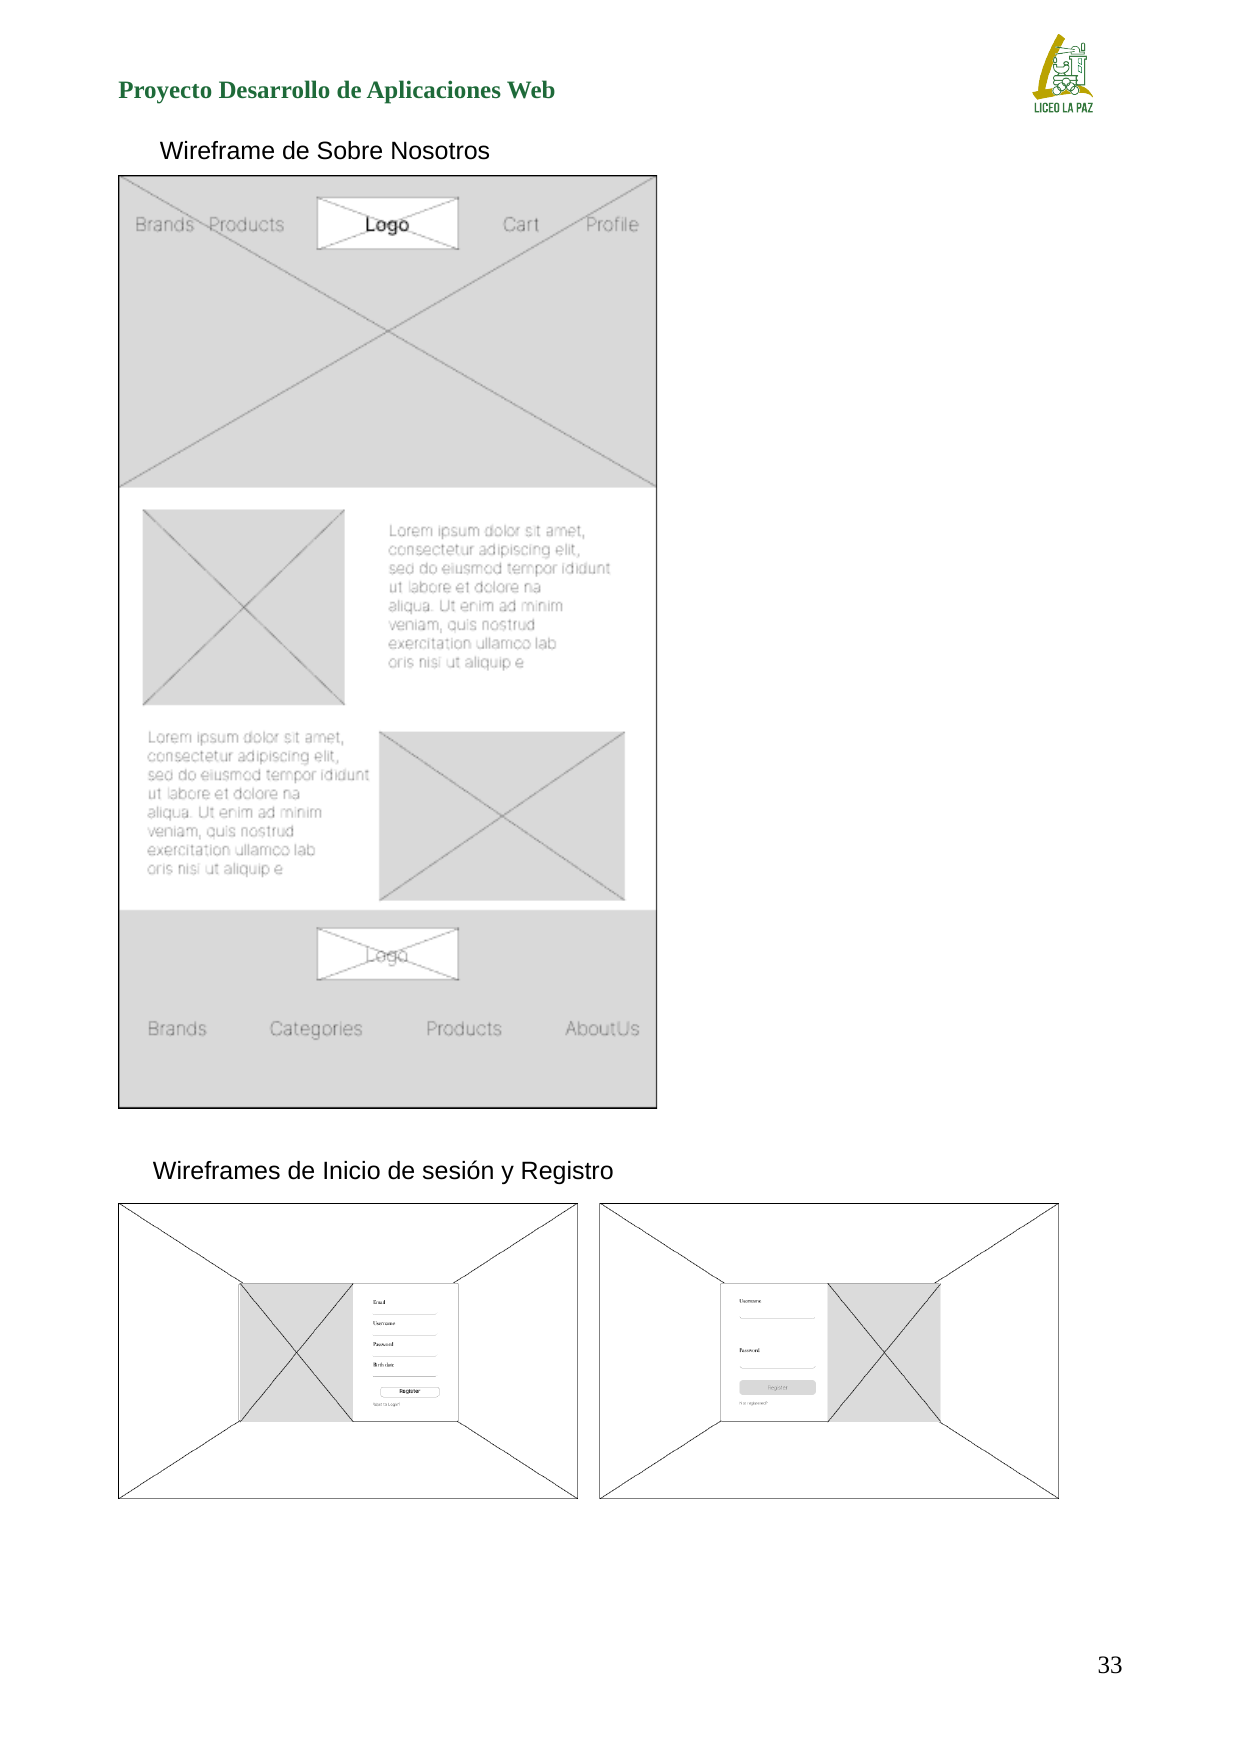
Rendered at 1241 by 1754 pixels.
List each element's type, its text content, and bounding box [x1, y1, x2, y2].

picture [1025, 26, 1100, 121]
picture [118, 1203, 1059, 1499]
text Wireframes de Inicio de sesión y Registro [118, 1156, 1122, 1184]
picture [118, 175, 658, 1109]
text Wireframe de Sobre Nosotros [118, 136, 1122, 164]
